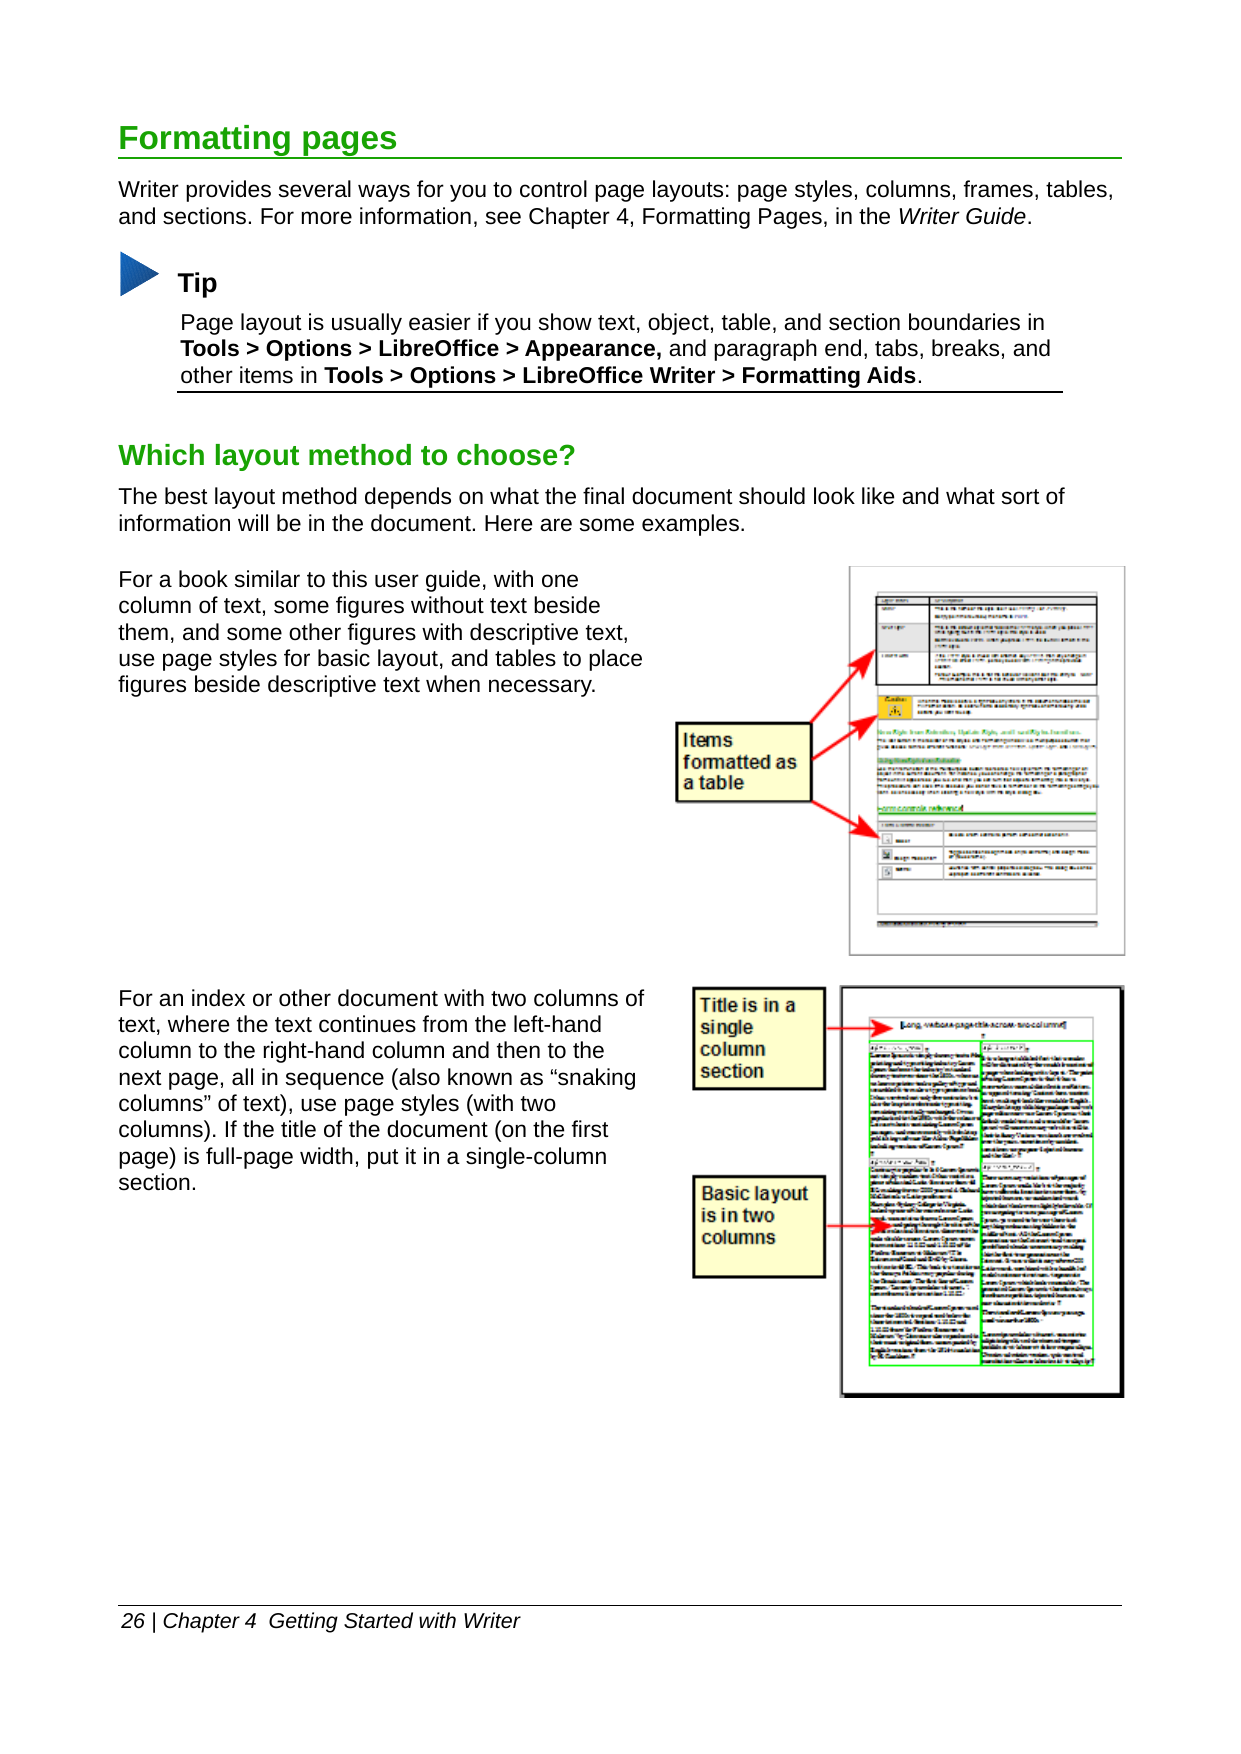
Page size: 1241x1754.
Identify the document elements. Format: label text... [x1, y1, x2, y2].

table_cell For an index or other document with two columns of text, where the text continues from the left-hand column to the right-hand column and then to the next page, all in sequence (also known as “snaking columns” of text), use page styles (with two columns). If the title of the document (on the first page) is full-page width, put it in a single-column section. [118, 985, 651, 1427]
picture [674, 566, 1126, 956]
table_header For a book similar to this user guide, with one column of text, some figures without text beside them, and some other figures with descriptive text, use page styles for basic layout, and tables to place figures beside descriptive text when necessary. [118, 566, 651, 984]
text The best layout method depends on what the final document should look like and what sort of information will be in the document. Here are some examples. [118, 483, 1122, 536]
subtitle Formatting pages [118, 118, 1122, 157]
picture [688, 984, 1126, 1398]
table_cell [651, 985, 1126, 1427]
subtitle Tip [118, 249, 1122, 298]
text Writer provides several ways for you to control page layouts: page styles, columns, frames, tables, and sections. For more information, see Chapter 4, Formatting Pages, in the Writer Guide. [118, 176, 1122, 229]
table_header [651, 566, 1126, 984]
text Page layout is usually easier if you show text, object, table, and section boundaries in Tools > Options > LibreOffice > Appearance, and paragraph end, tabs, breaks, and other items in Tools > Options > LibreOffice Writer > Formatting Aids. [177, 306, 1063, 391]
subtitle Which layout method to choose? [118, 438, 1122, 471]
